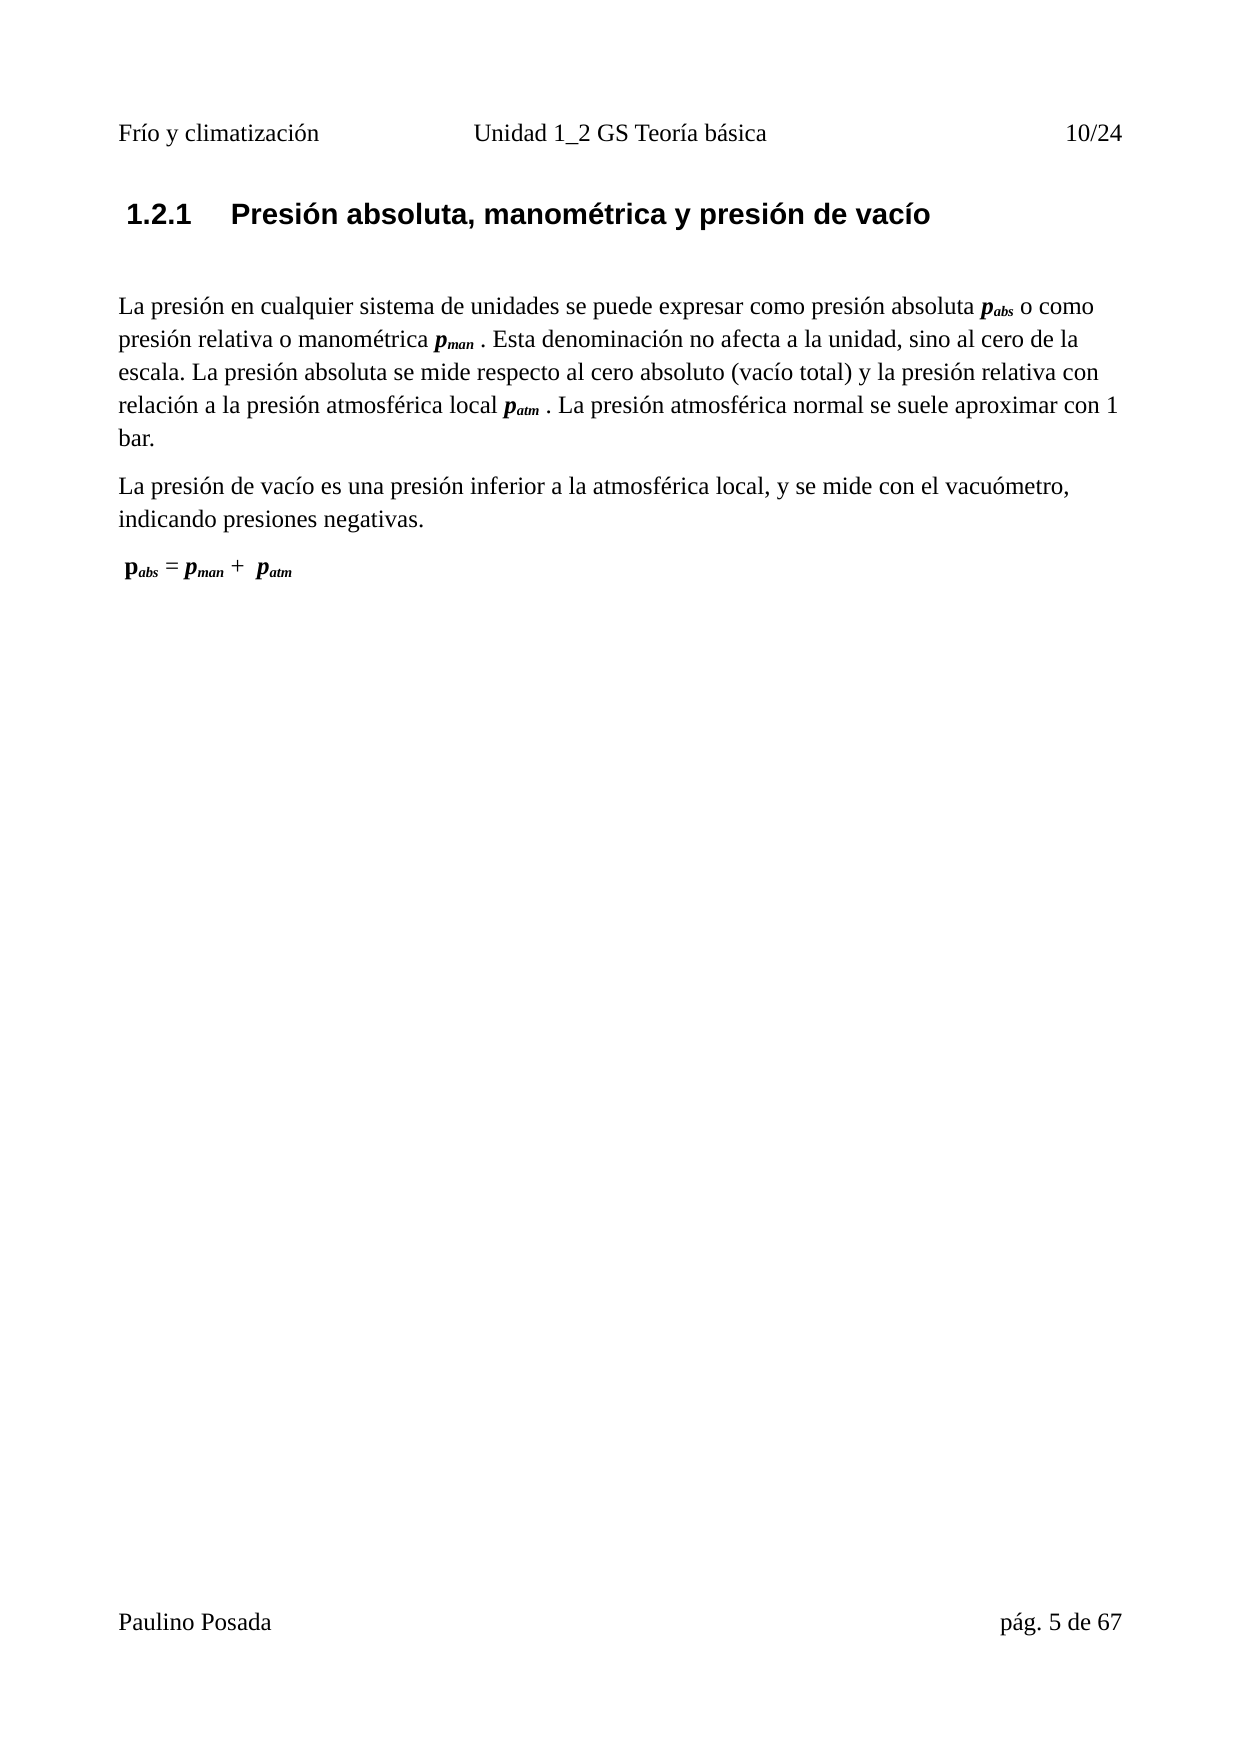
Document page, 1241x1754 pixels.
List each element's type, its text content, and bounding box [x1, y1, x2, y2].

subtitle Presión absoluta, manométrica y presión de vacío [118, 197, 1122, 231]
text La presión de vacío es una presión inferior a la atmosférica local, y se mide con el vacuómetro, indicando presiones negativas. [118, 471, 1122, 532]
text pabs = pman + patm [118, 551, 1122, 580]
text La presión en cualquier sistema de unidades se puede expresar como presión absoluta pabs o como presión relativa o manométrica pman . Esta denominación no afecta a la unidad, sino al cero de la escala. La presión absoluta se mide respecto al cero absoluto (vacío total) y la presión relativa con relación a la presión atmosférica local patm . La presión atmosférica normal se suele aproximar con 1 bar. [118, 291, 1122, 452]
